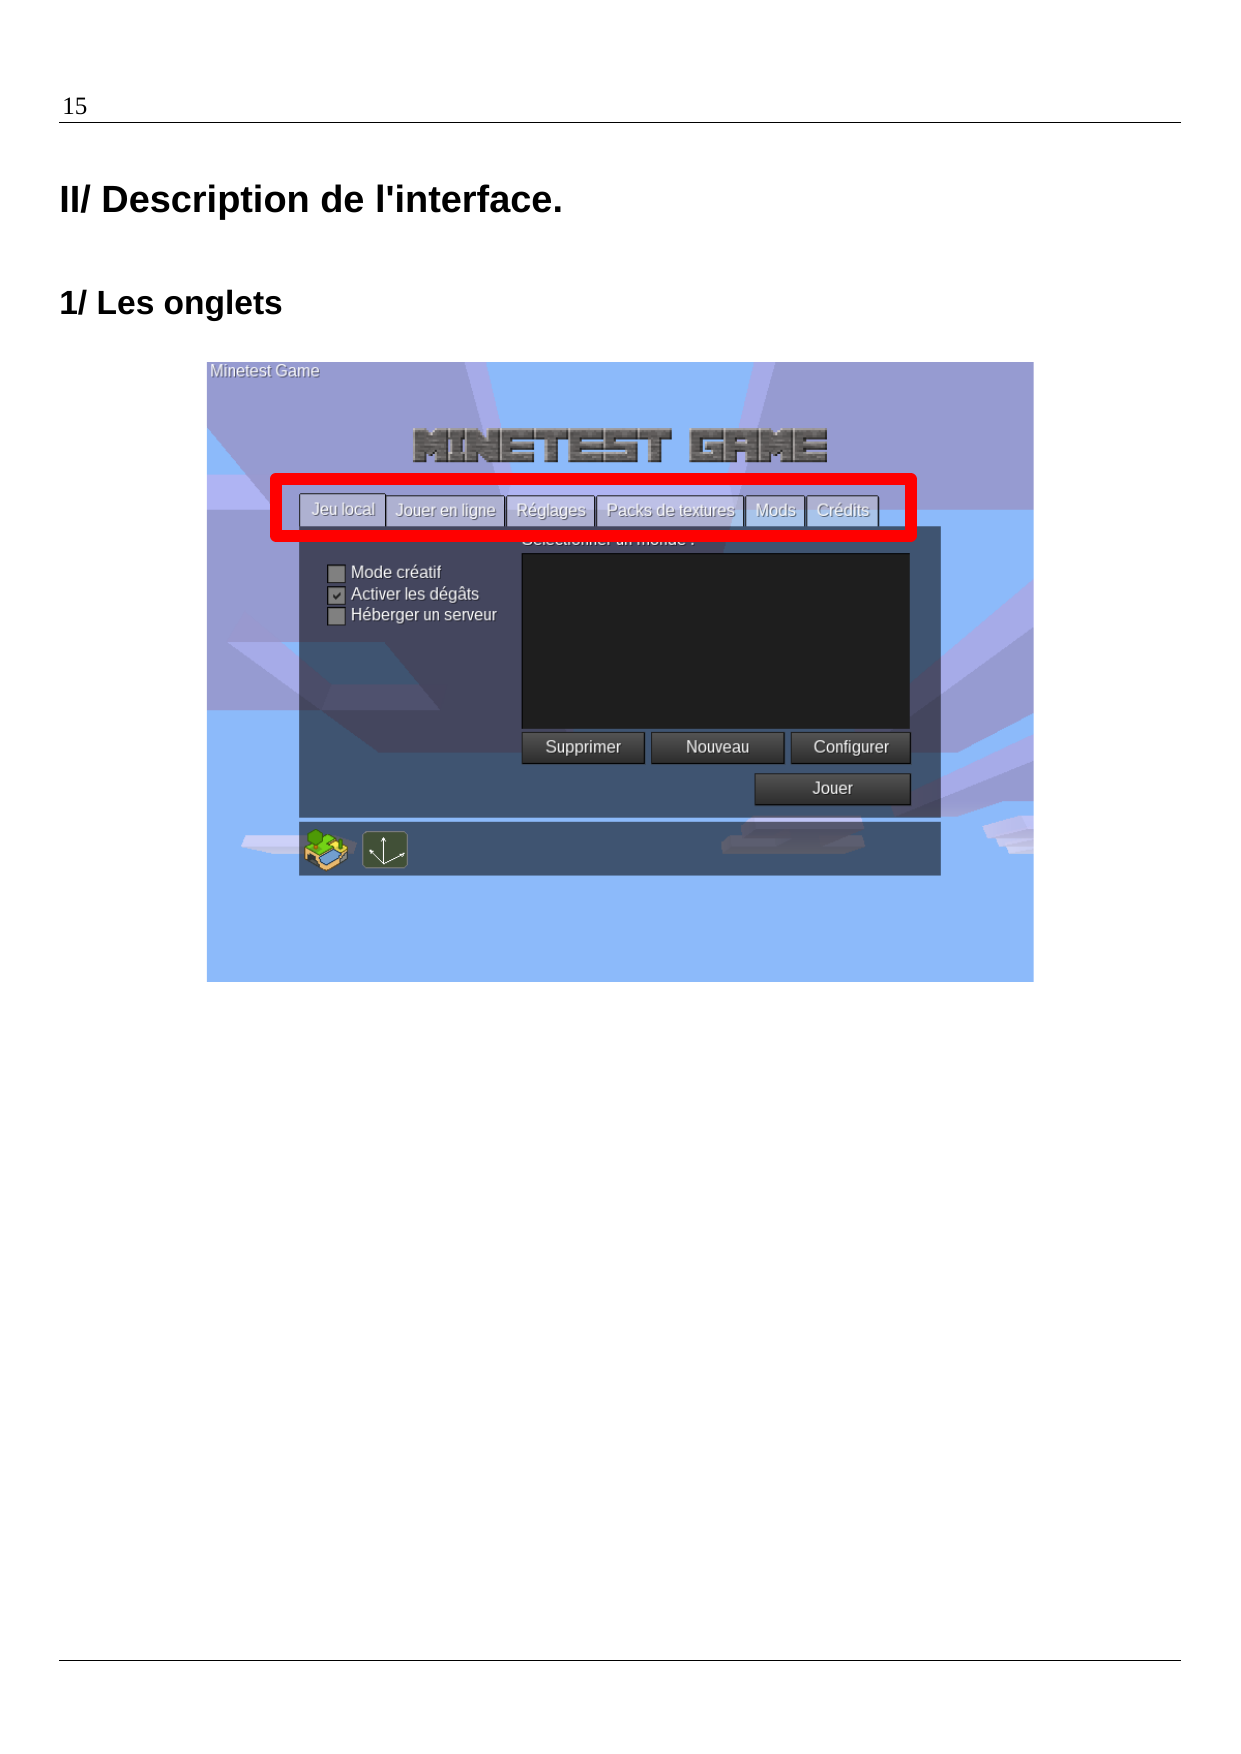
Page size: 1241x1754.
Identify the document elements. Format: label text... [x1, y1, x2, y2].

subtitle 1/ Les onglets [59, 283, 1181, 321]
picture [206, 362, 1034, 982]
subtitle II/ Description de l'interface. [59, 177, 1181, 221]
